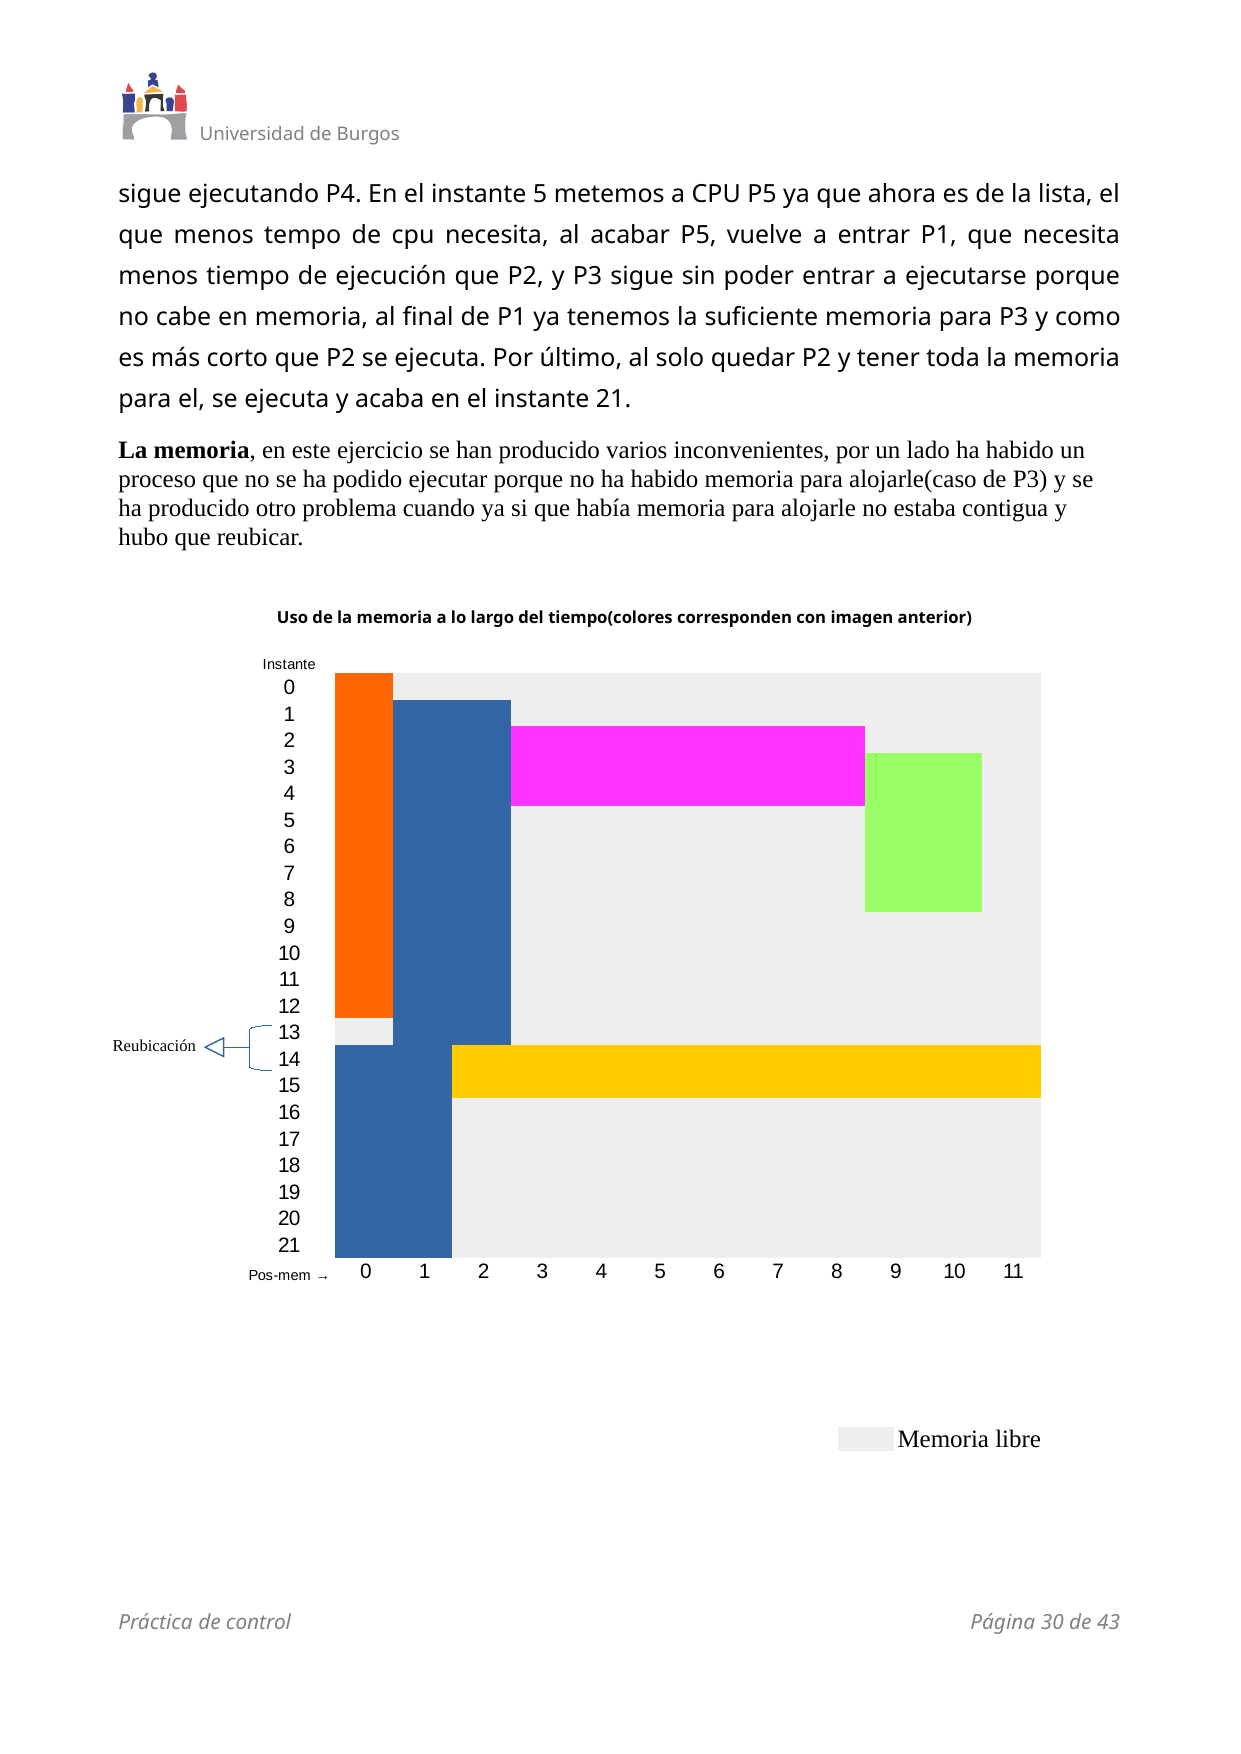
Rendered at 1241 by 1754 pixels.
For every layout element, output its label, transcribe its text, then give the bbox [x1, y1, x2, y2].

text Uso de la memoria a lo largo del tiempo(colores corresponden con imagen anterior) [118, 606, 1122, 629]
text La memoria, en este ejercicio se han producido varios inconvenientes, por un lado ha habido un proceso que no se ha podido ejecutar porque no ha habido memoria para alojarle(caso de P3) y se ha producido otro problema cuando ya si que había memoria para alojarle no estaba contigua y hubo que reubicar. [118, 436, 1122, 551]
text sigue ejecutando P4. En el instante 5 metemos a CPU P5 ya que ahora es de la lista, el que menos tempo de cpu necesita, al acabar P5, vuelve a entrar P1, que necesita menos tiempo de ejecución que P2, y P3 sigue sin poder entrar a ejecutarse porque no cabe en memoria, al final de P1 ya tenemos la suficiente memoria para P3 y como es más corto que P2 se ejecuta. Por último, al solo quedar P2 y tener toda la memoria para el, se ejecuta y acaba en el instante 21. [118, 176, 1122, 414]
picture [117, 72, 189, 142]
text Memoria libre [118, 1424, 1122, 1454]
